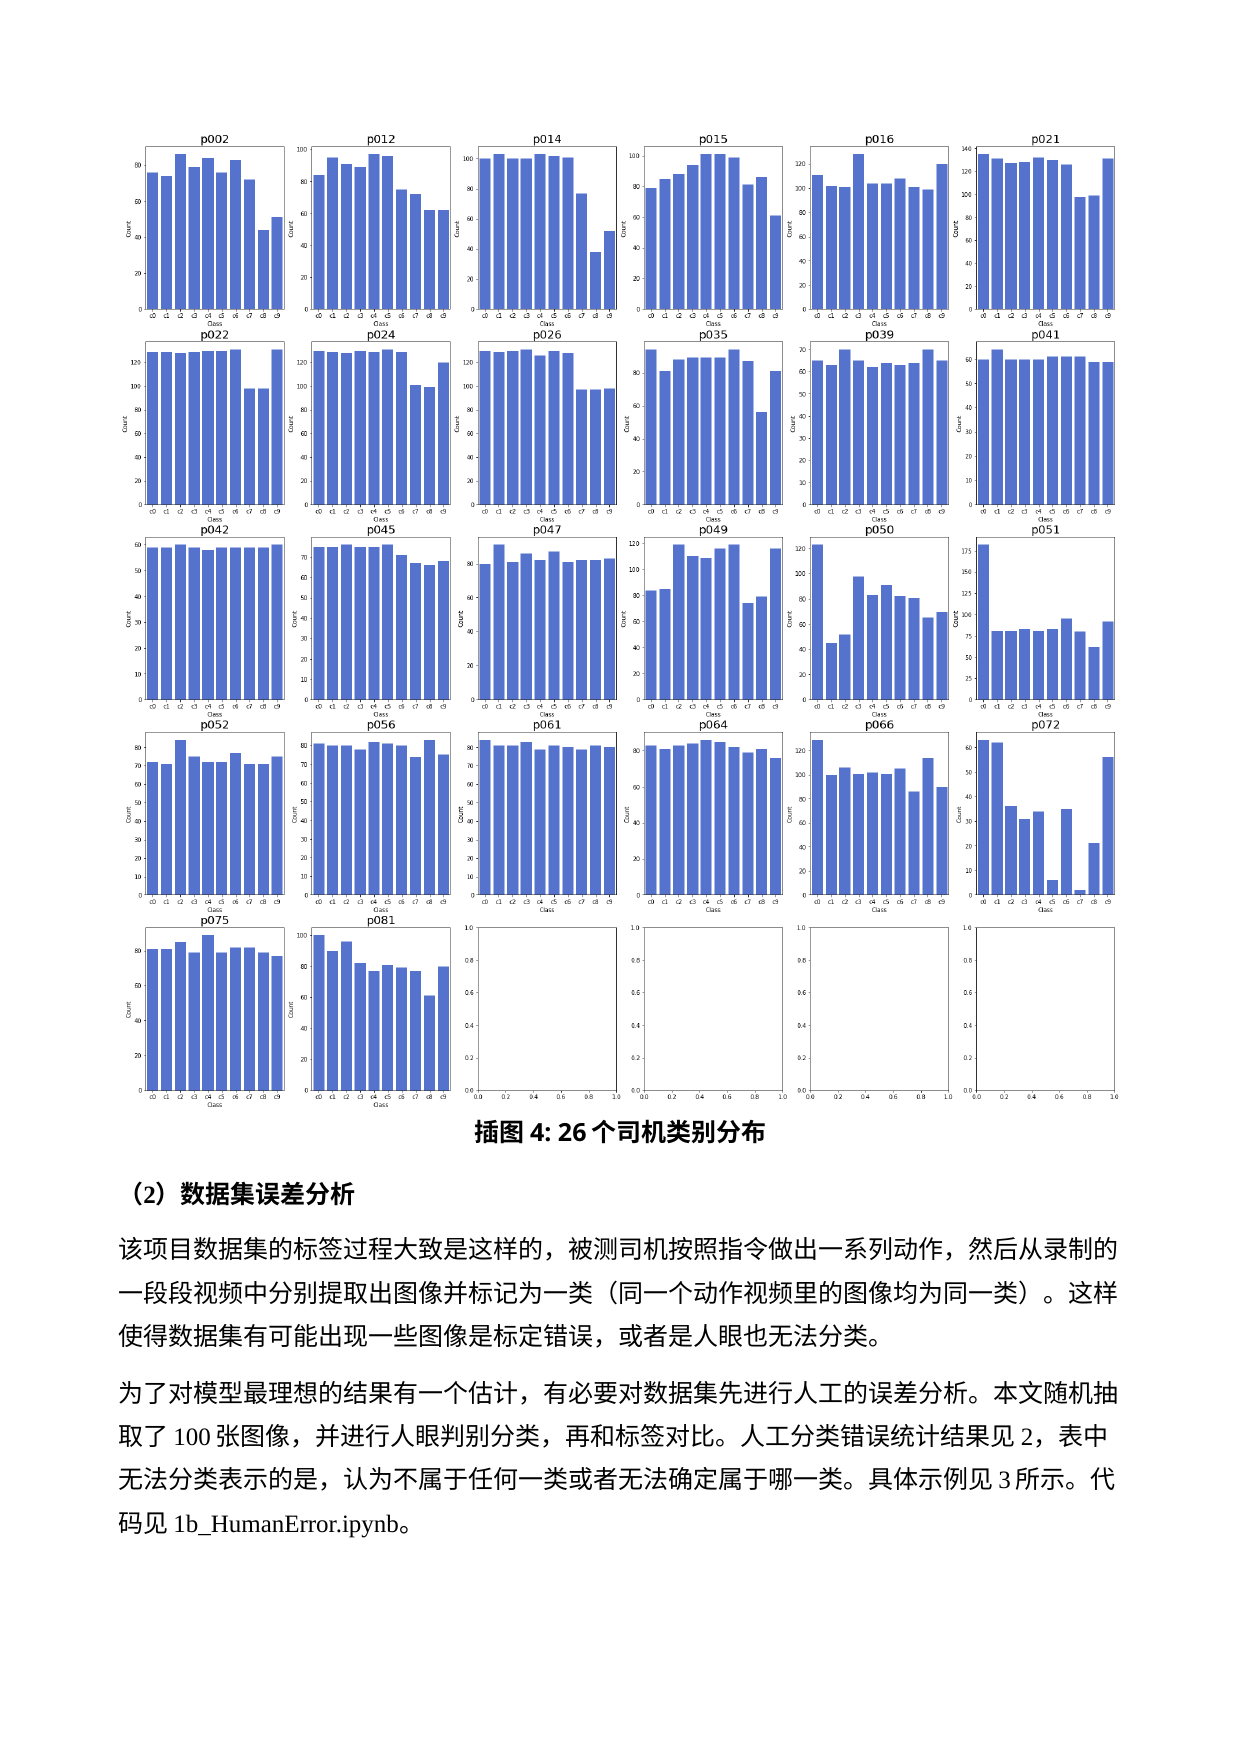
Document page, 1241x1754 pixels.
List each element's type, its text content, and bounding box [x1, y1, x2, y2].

text 插图 4: 26个司机类别分布 [118, 1112, 1122, 1148]
subtitle （2）数据集误差分析 [118, 1148, 1122, 1210]
text 为了对模型最理想的结果有一个估计，有必要对数据集先进行人工的误差分析。本文随机抽取了100张图像，并进行人眼判别分类，再和标签对比。人工分类错误统计结果见表格 2，表中无法分类表示的是，认为不属于任何一类或者无法确定属于哪一类。具体示例见表格 3所示。代码见1b_HumanError.ipynb。 [118, 1373, 1122, 1540]
text 该项目数据集的标签过程大致是这样的，被测司机按照指令做出一系列动作，然后从录制的一段段视频中分别提取出图像并标记为一类（同一个动作视频里的图像均为同一类）。这样使得数据集有可能出现一些图像是标定错误，或者是人眼也无法分类。 [118, 1230, 1122, 1353]
subtitle [118, 118, 1122, 130]
picture [118, 130, 1123, 1112]
